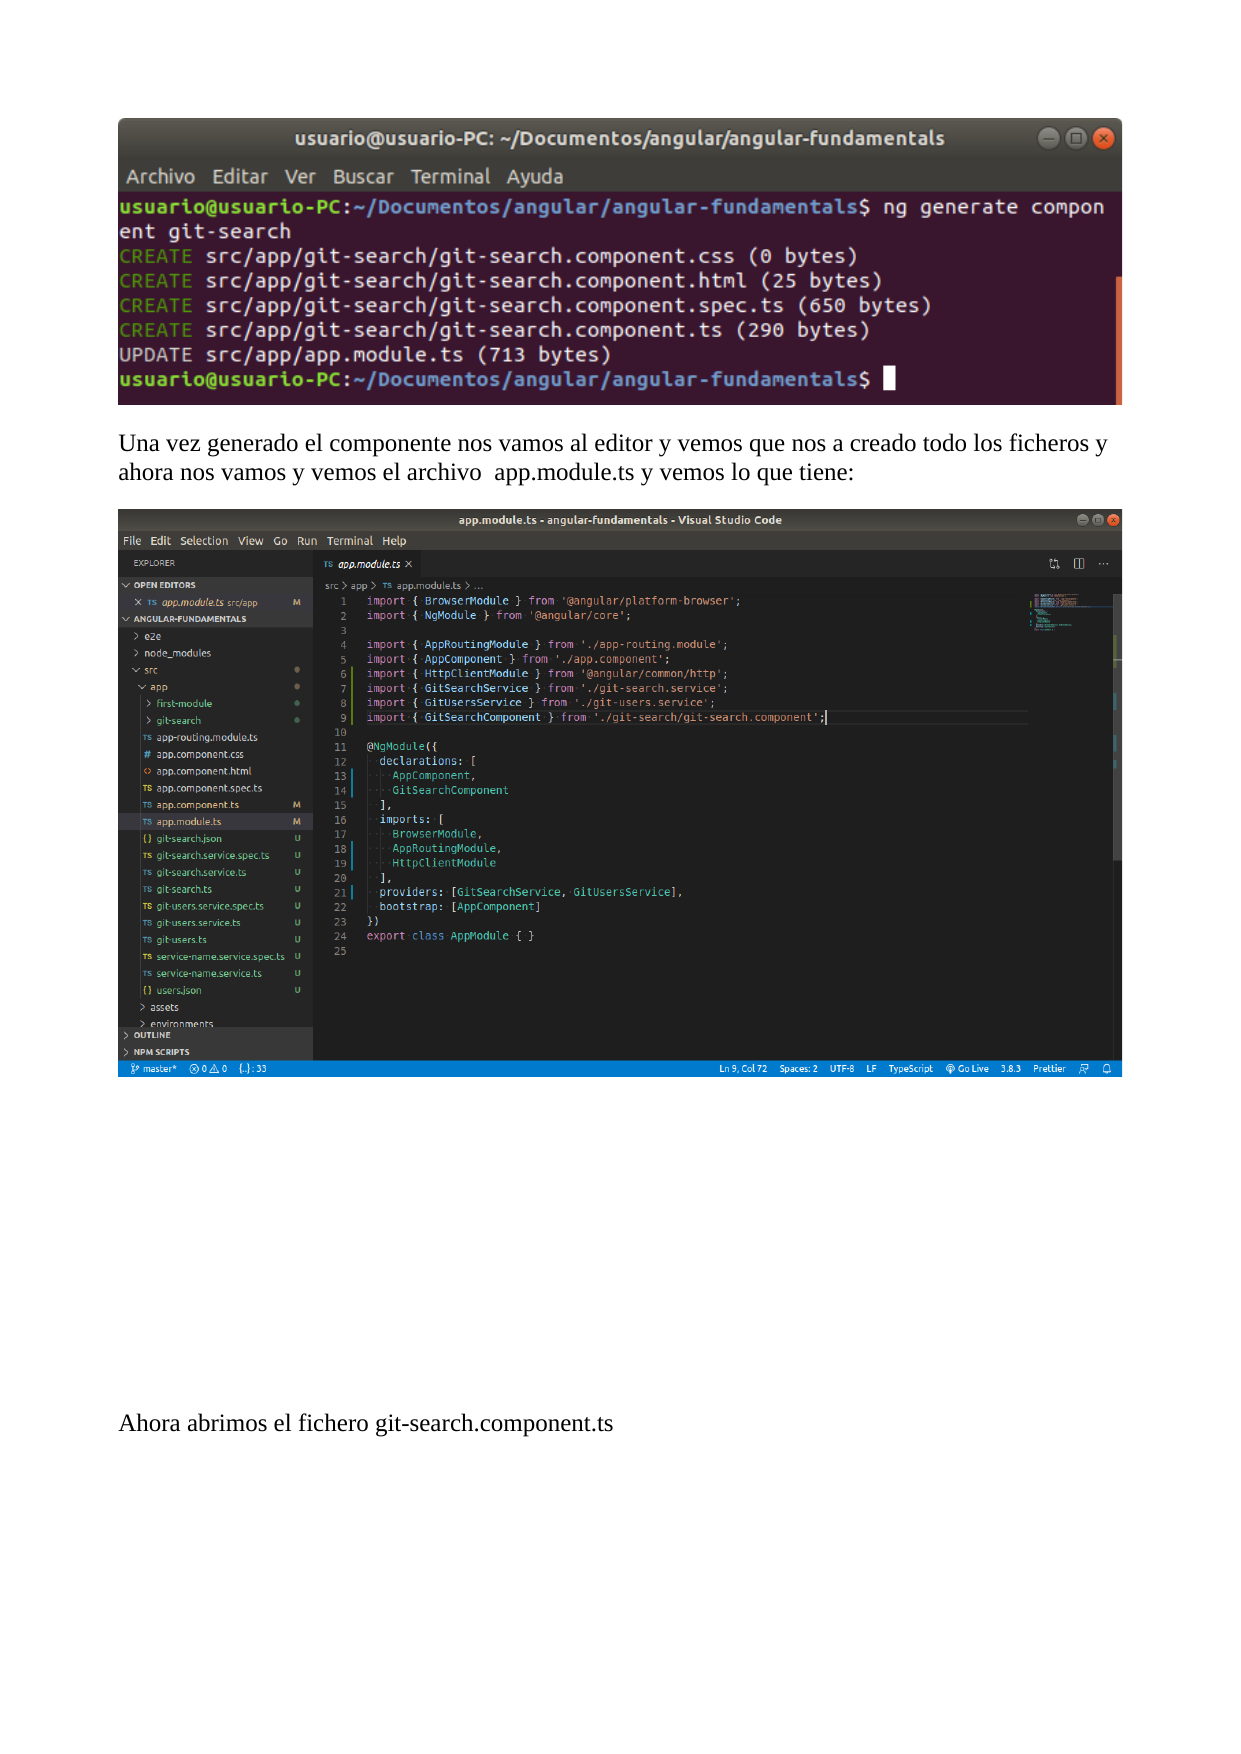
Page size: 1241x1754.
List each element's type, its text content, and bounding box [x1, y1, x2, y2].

picture [118, 118, 1123, 405]
text Ahora abrimos el fichero git-search.component.ts [118, 1408, 1122, 1437]
picture [118, 509, 1123, 1077]
text Una vez generado el componente nos vamos al editor y vemos que nos a creado todo los ficheros y ahora nos vamos y vemos el archivo app.module.ts y vemos lo que tiene: [118, 428, 1122, 486]
